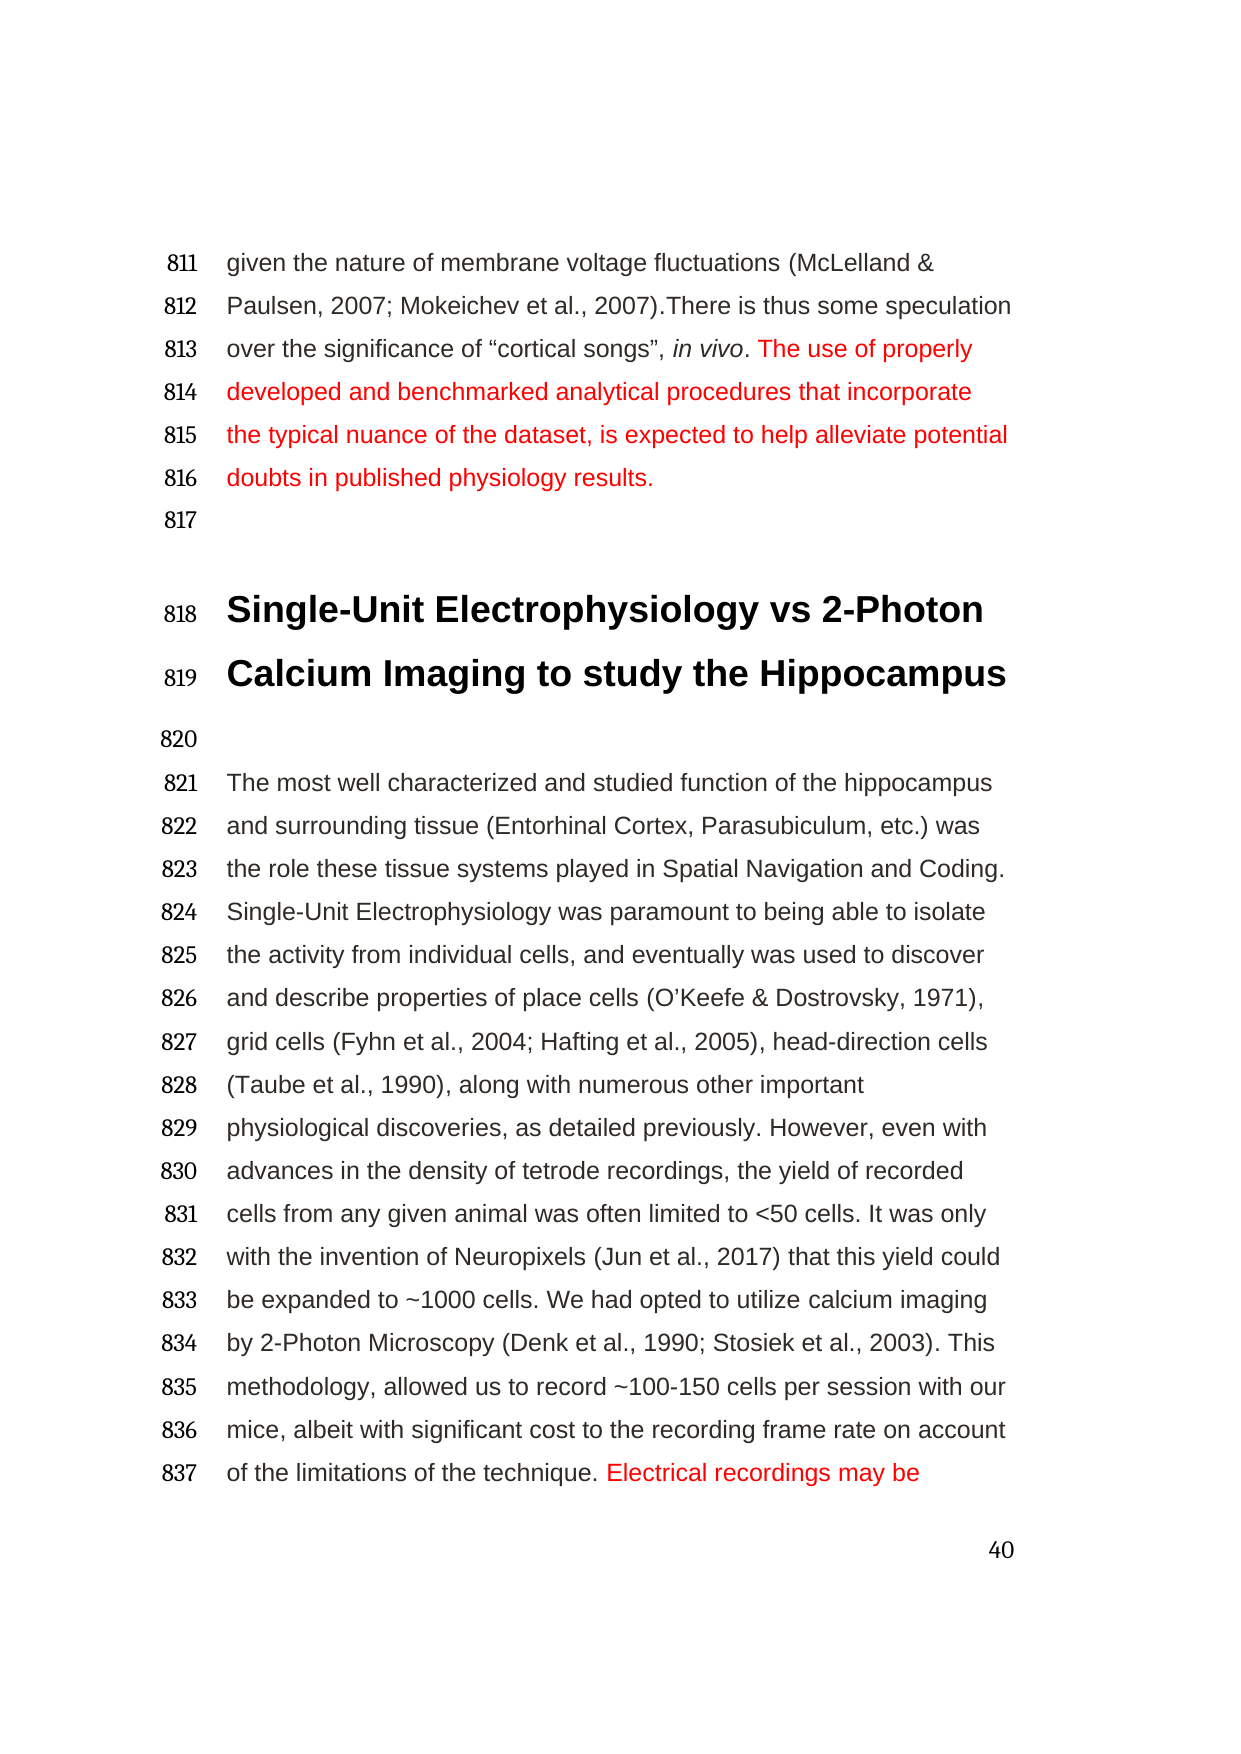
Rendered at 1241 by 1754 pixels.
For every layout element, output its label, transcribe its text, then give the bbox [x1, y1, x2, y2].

text given the nature of membrane voltage fluctuations (McLelland & Paulsen, 2007; Mokeichev et al., 2007)⁠.There is thus some speculation over the significance of “cortical songs”, in vivo. The use of properly developed and benchmarked analytical procedures that incorporate the typical nuance of the dataset, is expected to help alleviate potential doubts in published physiology results. [226, 248, 1014, 492]
text The most well characterized and studied function of the hippocampus and surrounding tissue (Entorhinal Cortex, Parasubiculum, etc.) was the role these tissue systems played in Spatial Navigation and Coding. Single-Unit Electrophysiology was paramount to being able to isolate the activity from individual cells, and eventually was used to discover and describe properties of place cells (O’Keefe & Dostrovsky, 1971)⁠, grid cells (Fyhn et al., 2004; Hafting et al., 2005)⁠, head-direction cells (Taube et al., 1990)⁠, along with numerous other important physiological discoveries, as detailed previously. However, even with advances in the density of tetrode recordings, the yield of recorded cells from any given animal was often limited to <50 cells. It was only with the invention of Neuropixels (Jun et al., 2017) that this yield could be expanded to ~1000 cells. We had opted to utilize calcium imaging by 2-Photon Microscopy (Denk et al., 1990; Stosiek et al., 2003)⁠. This methodology, allowed us to record ~100-150 cells per session with our mice, albeit with significant cost to the recording frame rate on account of the limitations of the technique. Electrical recordings may be [226, 768, 1014, 1487]
subtitle Single-Unit Electrophysiology vs 2-Photon Calcium Imaging to study the Hippocampus [226, 587, 1014, 695]
